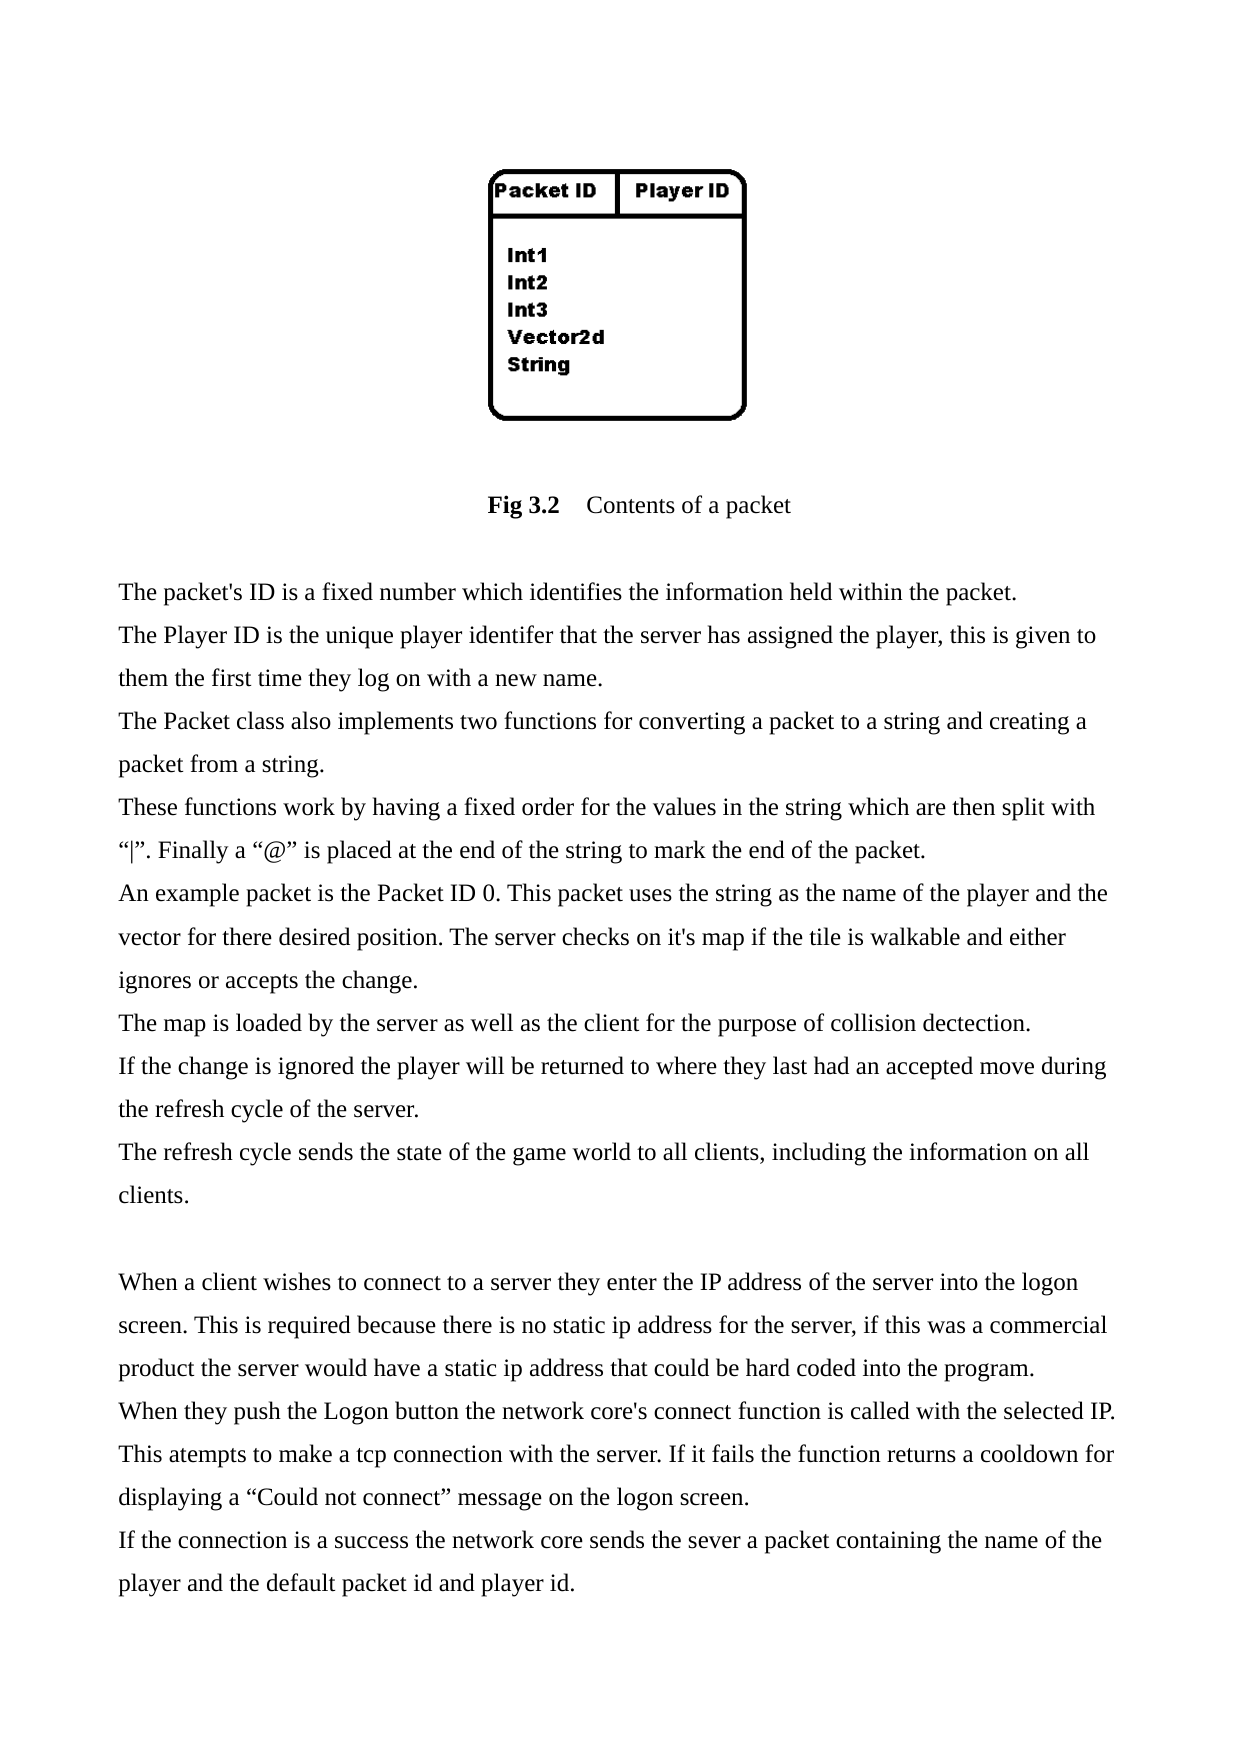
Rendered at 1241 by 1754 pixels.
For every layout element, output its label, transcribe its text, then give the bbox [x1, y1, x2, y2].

text These functions work by having a fixed order for the values in the string which are then split with “|”. Finally a “@” is placed at the end of the string to mark the end of the packet. [118, 792, 1122, 864]
text The refresh cycle sends the state of the game world to all clients, including the information on all clients. [118, 1137, 1122, 1209]
text The Player ID is the unique player identifer that the server has assigned the player, this is given to them the first time they log on with a new name. [118, 620, 1122, 692]
text When a client wishes to connect to a server they enter the IP address of the server into the logon screen. This is required because there is no static ip address for the server, if this was a commercial product the server would have a static ip address that could be hard coded into the program. [118, 1267, 1122, 1382]
text When they push the Logon button the network core's connect function is called with the selected IP. [118, 1396, 1122, 1425]
text An example packet is the Packet ID 0. This packet uses the string as the name of the player and the vector for there desired position. The server checks on it's map if the tile is walkable and either ignores or accepts the change. [118, 878, 1122, 993]
text If the connection is a success the network core sends the sever a packet containing the name of the player and the default packet id and player id. [118, 1525, 1122, 1597]
text This atempts to make a tcp connection with the server. If it fails the function returns a cooldown for displaying a “Could not connect” message on the logon screen. [118, 1439, 1122, 1511]
text The map is loaded by the server as well as the client for the purpose of collision dectection. [118, 1008, 1122, 1037]
picture [484, 161, 756, 433]
text If the change is ignored the player will be returned to where they last had an accepted move during the refresh cycle of the server. [118, 1051, 1122, 1123]
text Fig 3.2 Contents of a packet [118, 490, 1122, 519]
text The packet's ID is a fixed number which identifies the information held within the packet. [118, 577, 1122, 605]
text The Packet class also implements two functions for converting a packet to a string and creating a packet from a string. [118, 706, 1122, 778]
